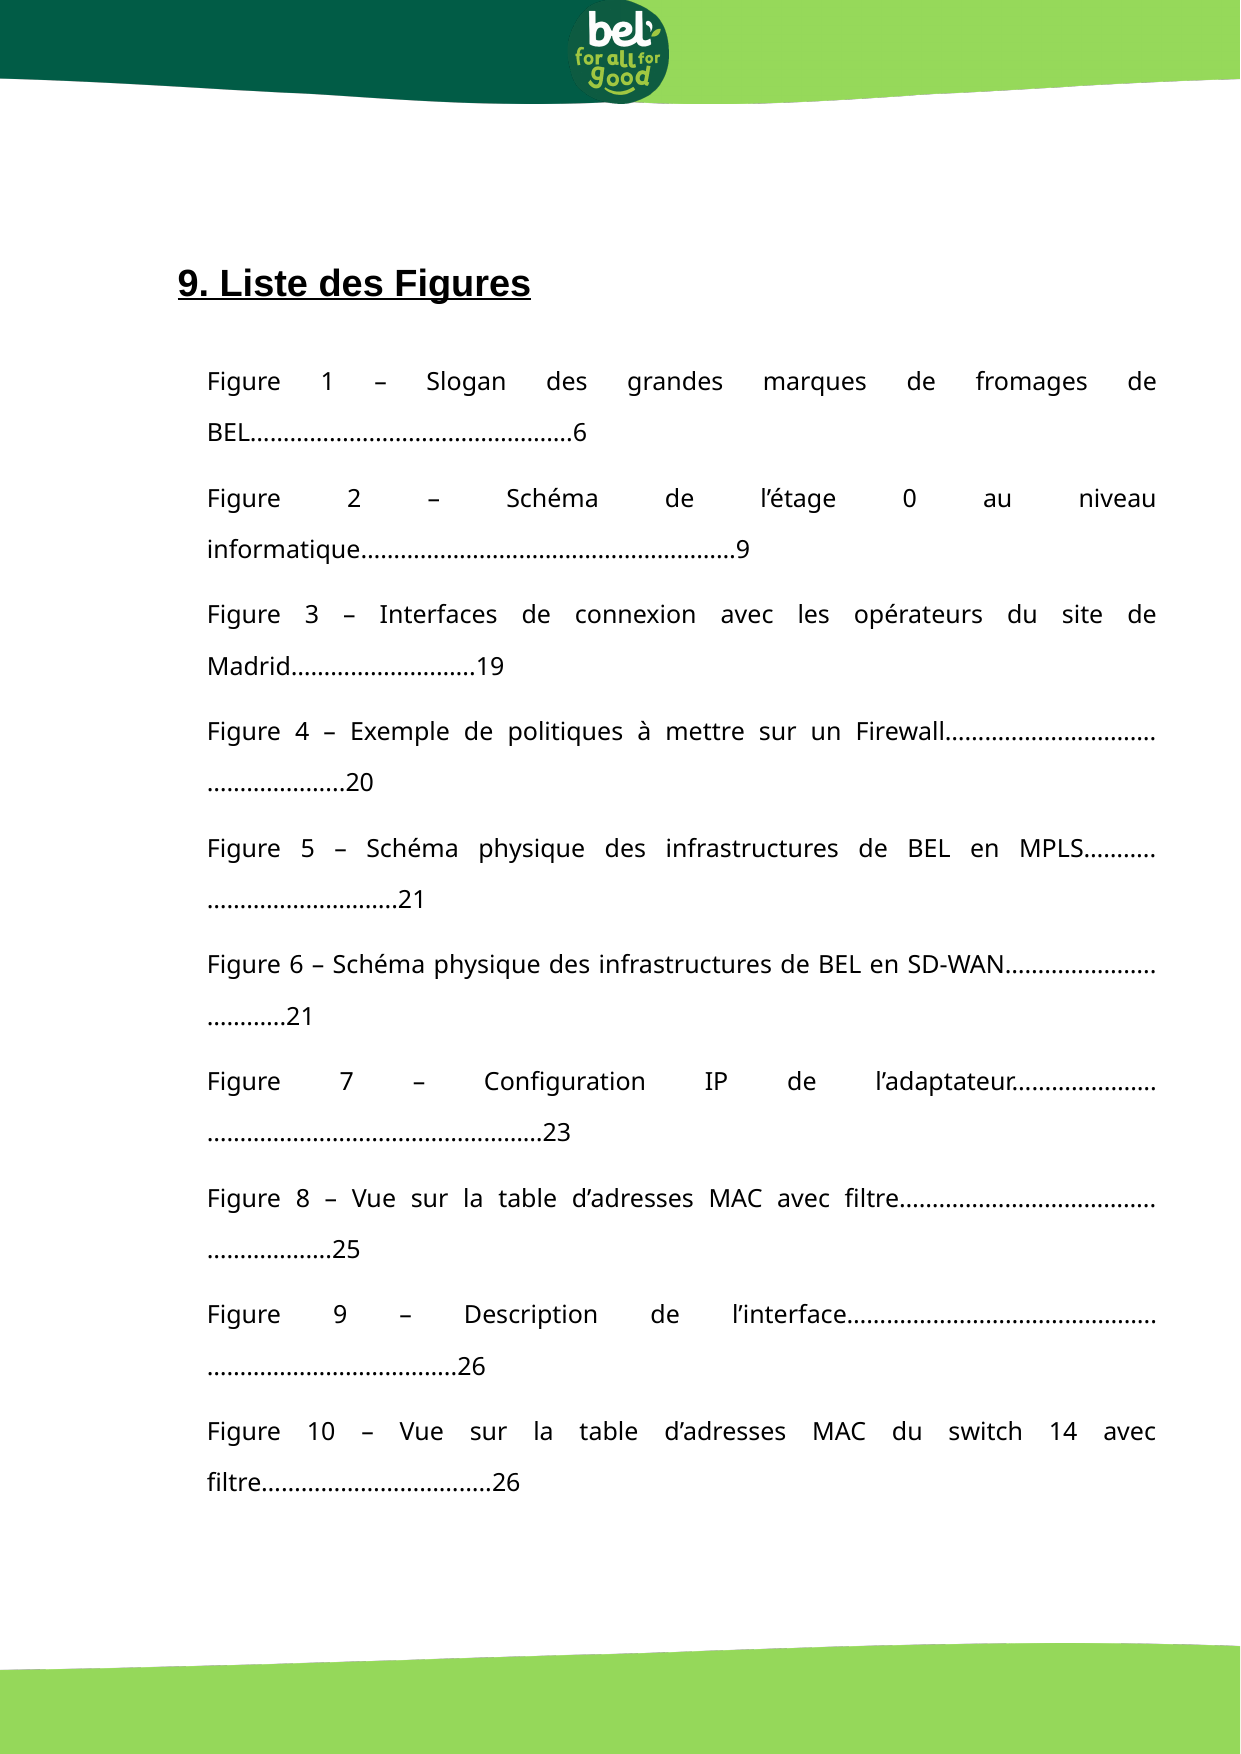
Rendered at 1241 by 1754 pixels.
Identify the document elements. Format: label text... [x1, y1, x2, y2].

text Figure 5 – Schéma physique des infrastructures de BEL en MPLS………..………………………..21 [177, 783, 1181, 900]
text Figure 6 – Schéma physique des infrastructures de BEL en SD-WAN…………………..…….…..21 [177, 900, 1181, 1017]
text Figure 7 – Configuration IP de l’adaptateur………………….……………………………………………23 [177, 1017, 1181, 1133]
picture [0, 1643, 1241, 1754]
text Figure 8 – Vue sur la table d’adresses MAC avec filtre…………….…………………..……………….25 [177, 1133, 1181, 1250]
text Figure 3 – Interfaces de connexion avec les opérateurs du site de Madrid…………………..…..19 [177, 550, 1181, 667]
text Figure 1 – Slogan des grandes marques de fromages de BEL………………………………………….6 [177, 317, 1181, 433]
subtitle 9. Liste des Figures [177, 260, 1181, 304]
text Figure 9 – Description de l’interface…….……..…………………………..………………………………..26 [177, 1250, 1181, 1367]
picture [0, 0, 1240, 104]
text Figure 10 – Vue sur la table d’adresses MAC du switch 14 avec filtre……………………………..26 [177, 1367, 1181, 1499]
text Figure 4 – Exemple de politiques à mettre sur un Firewall…….….…….….……….………………...20 [177, 667, 1181, 783]
text Figure 2 – Schéma de l’étage 0 au niveau informatique…………………………………………………9 [177, 433, 1181, 550]
